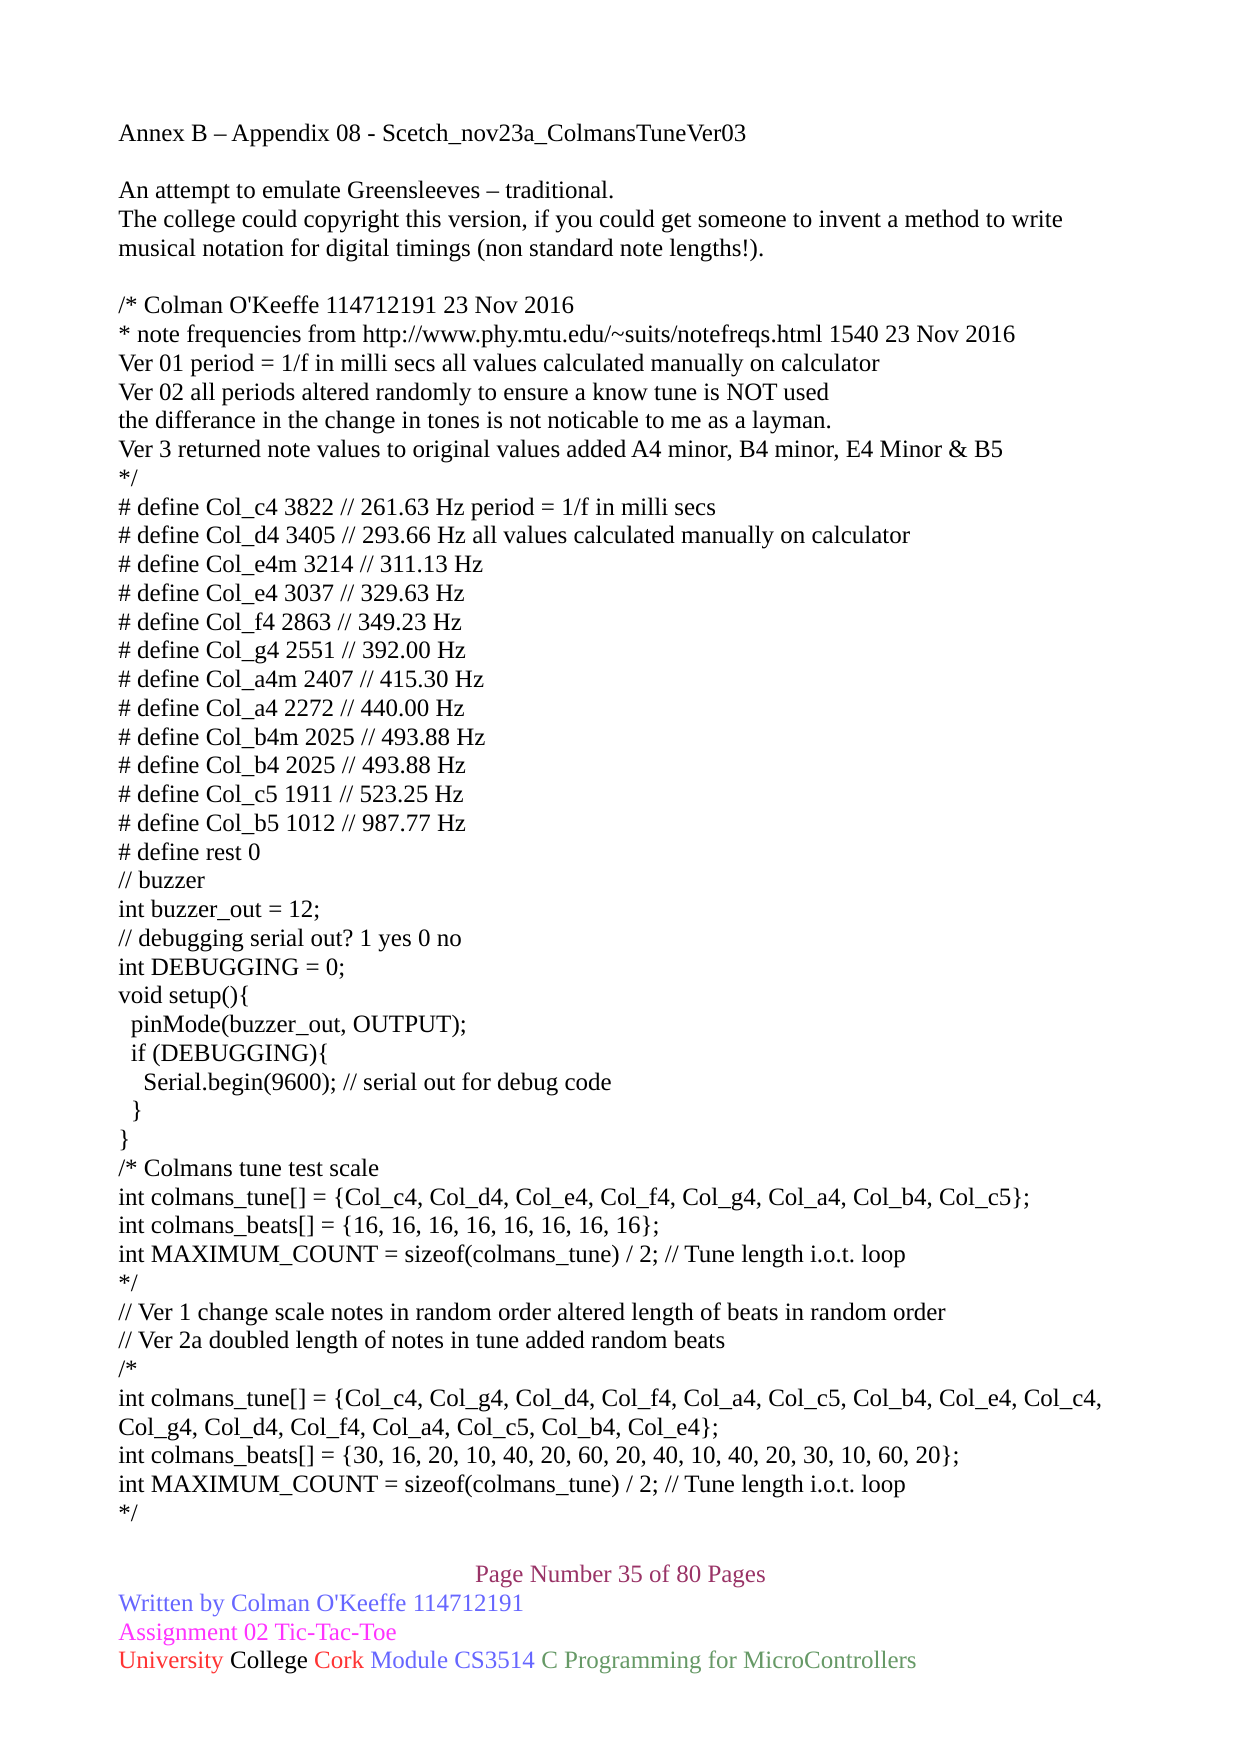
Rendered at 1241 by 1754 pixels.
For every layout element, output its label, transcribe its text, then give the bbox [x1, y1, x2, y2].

text */ [118, 1268, 1122, 1297]
text Ver 3 returned note values to original values added A4 minor, B4 minor, E4 Minor & B5 [118, 434, 1122, 463]
text // debugging serial out? 1 yes 0 no [118, 923, 1122, 952]
text int colmans_beats[] = {30, 16, 20, 10, 40, 20, 60, 20, 40, 10, 40, 20, 30, 10, 60, 20}; [118, 1441, 1122, 1469]
text pinMode(buzzer_out, OUTPUT); [118, 1009, 1122, 1038]
text int MAXIMUM_COUNT = sizeof(colmans_tune) / 2; // Tune length i.o.t. loop [118, 1239, 1122, 1268]
text int DEBUGGING = 0; [118, 952, 1122, 981]
text # define Col_c5 1911 // 523.25 Hz [118, 779, 1122, 808]
text */ [118, 1498, 1122, 1527]
text # define Col_b5 1012 // 987.77 Hz [118, 808, 1122, 837]
text # define Col_f4 2863 // 349.23 Hz [118, 607, 1122, 636]
text // Ver 2a doubled length of notes in tune added random beats [118, 1326, 1122, 1354]
text int colmans_tune[] = {Col_c4, Col_g4, Col_d4, Col_f4, Col_a4, Col_c5, Col_b4, Col_e4, Col_c4, Col_g4, Col_d4, Col_f4, Col_a4, Col_c5, Col_b4, Col_e4}; [118, 1383, 1122, 1441]
text */ [118, 463, 1122, 492]
text /* Colman O'Keeffe 114712191 23 Nov 2016 [118, 291, 1122, 319]
text # define Col_e4 3037 // 329.63 Hz [118, 578, 1122, 607]
text # define Col_d4 3405 // 293.66 Hz all values calculated manually on calculator [118, 521, 1122, 549]
text Annex B – Appendix 08 - Scetch_nov23a_ColmansTuneVer03 [118, 118, 1122, 147]
text The college could copyright this version, if you could get someone to invent a method to write musical notation for digital timings (non standard note lengths!). [118, 204, 1122, 262]
text Serial.begin(9600); // serial out for debug code [118, 1067, 1122, 1096]
text int colmans_beats[] = {16, 16, 16, 16, 16, 16, 16, 16}; [118, 1211, 1122, 1239]
text the differance in the change in tones is not noticable to me as a layman. [118, 406, 1122, 434]
text # define Col_c4 3822 // 261.63 Hz period = 1/f in milli secs [118, 492, 1122, 521]
text } [118, 1096, 1122, 1124]
text int MAXIMUM_COUNT = sizeof(colmans_tune) / 2; // Tune length i.o.t. loop [118, 1469, 1122, 1498]
text /* [118, 1354, 1122, 1383]
text An attempt to emulate Greensleeves – traditional. [118, 176, 1122, 204]
text void setup(){ [118, 981, 1122, 1009]
text # define Col_a4m 2407 // 415.30 Hz [118, 664, 1122, 693]
text Ver 01 period = 1/f in milli secs all values calculated manually on calculator [118, 348, 1122, 377]
text if (DEBUGGING){ [118, 1038, 1122, 1067]
text /* Colmans tune test scale [118, 1153, 1122, 1182]
text # define Col_b4 2025 // 493.88 Hz [118, 751, 1122, 779]
text // Ver 1 change scale notes in random order altered length of beats in random order [118, 1297, 1122, 1326]
text int colmans_tune[] = {Col_c4, Col_d4, Col_e4, Col_f4, Col_g4, Col_a4, Col_b4, Col_c5}; [118, 1182, 1122, 1211]
text # define Col_g4 2551 // 392.00 Hz [118, 636, 1122, 664]
text Ver 02 all periods altered randomly to ensure a know tune is NOT used [118, 377, 1122, 406]
text int buzzer_out = 12; [118, 894, 1122, 923]
text } [118, 1124, 1122, 1153]
text # define rest 0 [118, 837, 1122, 866]
text # define Col_a4 2272 // 440.00 Hz [118, 693, 1122, 722]
text # define Col_b4m 2025 // 493.88 Hz [118, 722, 1122, 751]
text # define Col_e4m 3214 // 311.13 Hz [118, 549, 1122, 578]
text * note frequencies from http://www.phy.mtu.edu/~suits/notefreqs.html 1540 23 Nov 2016 [118, 319, 1122, 348]
text // buzzer [118, 866, 1122, 894]
